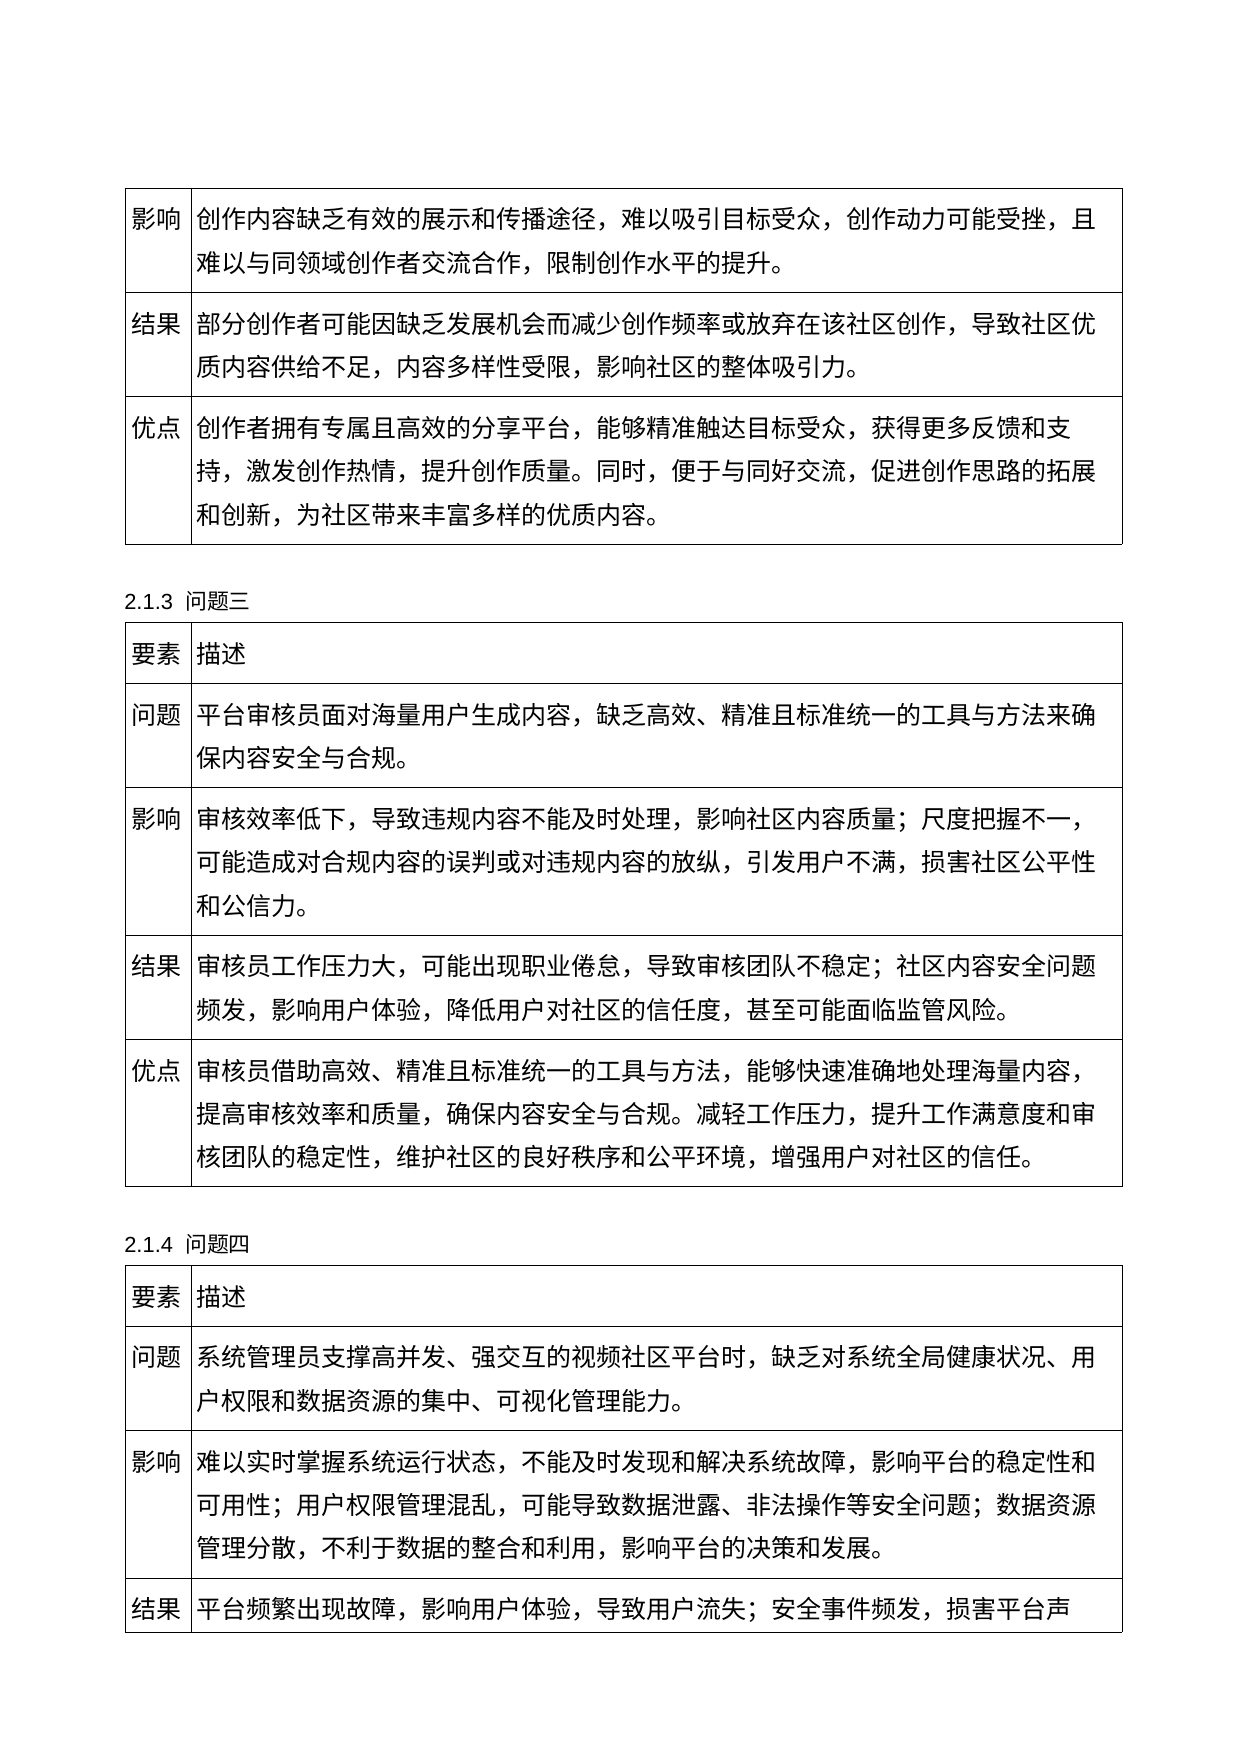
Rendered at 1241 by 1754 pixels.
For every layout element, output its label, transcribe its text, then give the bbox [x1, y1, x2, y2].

table_cell 结果 [126, 1579, 191, 1632]
table_cell 系统管理员支撑高并发、强交互的视频社区平台时，缺乏对系统全局健康状况、用户权限和数据资源的集中、可视化管理能力。 [192, 1327, 1122, 1430]
table_cell 审核员借助高效、精准且标准统一的工具与方法，能够快速准确地处理海量内容，提高审核效率和质量，确保内容安全与合规。减轻工作压力，提升工作满意度和审核团队的稳定性，维护社区的良好秩序和公平环境，增强用户对社区的信任。 [192, 1040, 1122, 1186]
table_cell 部分创作者可能因缺乏发展机会而减少创作频率或放弃在该社区创作，导致社区优质内容供给不足，内容多样性受限，影响社区的整体吸引力。 [192, 293, 1122, 396]
table_cell 影响 [126, 788, 191, 934]
table_cell 优点 [126, 1040, 191, 1186]
table_header 描述 [192, 623, 1122, 683]
table_cell 审核效率低下，导致违规内容不能及时处理，影响社区内容质量；尺度把握不一，可能造成对合规内容的误判或对违规内容的放纵，引发用户不满，损害社区公平性和公信力。 [192, 788, 1122, 934]
table_cell 结果 [126, 293, 191, 396]
table_cell 影响 [126, 189, 191, 292]
table_cell 创作内容缺乏有效的展示和传播途径，难以吸引目标受众，创作动力可能受挫，且难以与同领域创作者交流合作，限制创作水平的提升。 [192, 189, 1122, 292]
table_cell 结果 [126, 936, 191, 1039]
table_cell 创作者拥有专属且高效的分享平台，能够精准触达目标受众，获得更多反馈和支持，激发创作热情，提升创作质量。同时，便于与同好交流，促进创作思路的拓展和创新，为社区带来丰富多样的优质内容。 [192, 397, 1122, 543]
table_header 要素 [126, 1266, 191, 1326]
table_cell 优点 [126, 397, 191, 543]
table_header 要素 [126, 623, 191, 683]
table_cell 难以实时掌握系统运行状态，不能及时发现和解决系统故障，影响平台的稳定性和可用性；用户权限管理混乱，可能导致数据泄露、非法操作等安全问题；数据资源管理分散，不利于数据的整合和利用，影响平台的决策和发展。 [192, 1431, 1122, 1577]
table_cell 问题 [126, 684, 191, 787]
table_header 描述 [192, 1266, 1122, 1326]
table_cell 平台频繁出现故障，影响用户体验，导致用户流失；安全事件频发，损害平台声 [192, 1579, 1122, 1632]
table_cell 影响 [126, 1431, 191, 1577]
table_cell 审核员工作压力大，可能出现职业倦怠，导致审核团队不稳定；社区内容安全问题频发，影响用户体验，降低用户对社区的信任度，甚至可能面临监管风险。 [192, 936, 1122, 1039]
subtitle 问题三 [118, 584, 1122, 616]
subtitle 问题四 [118, 1227, 1122, 1259]
table_cell 问题 [126, 1327, 191, 1430]
table_cell 平台审核员面对海量用户生成内容，缺乏高效、精准且标准统一的工具与方法来确保内容安全与合规。 [192, 684, 1122, 787]
